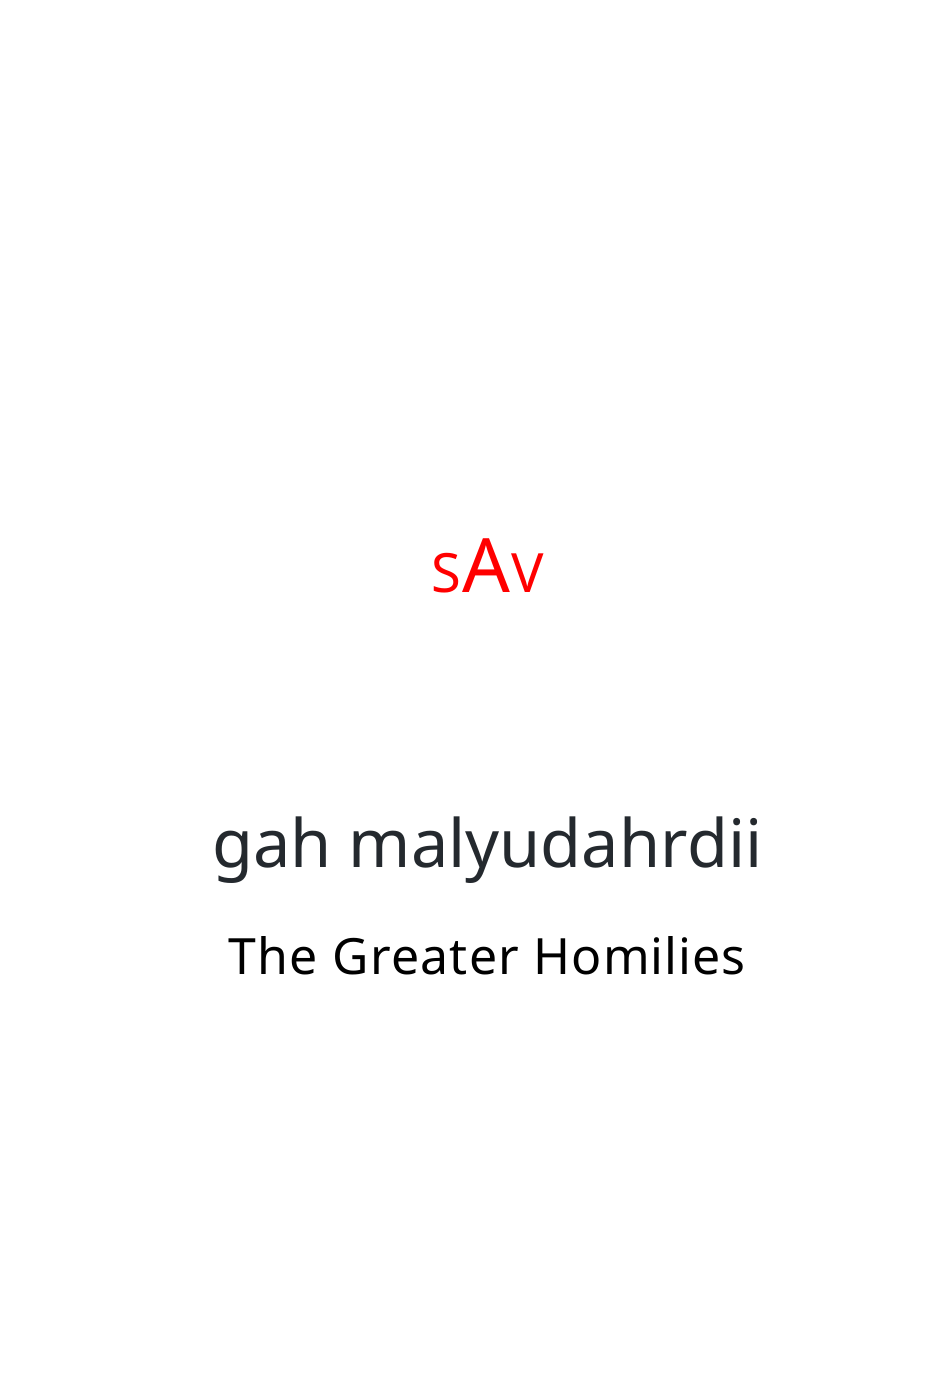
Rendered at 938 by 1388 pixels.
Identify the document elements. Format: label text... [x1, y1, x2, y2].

text The Greater Homilies [112, 921, 862, 989]
text SAV [112, 512, 862, 615]
subtitle gah malyudahrdii [112, 796, 862, 887]
